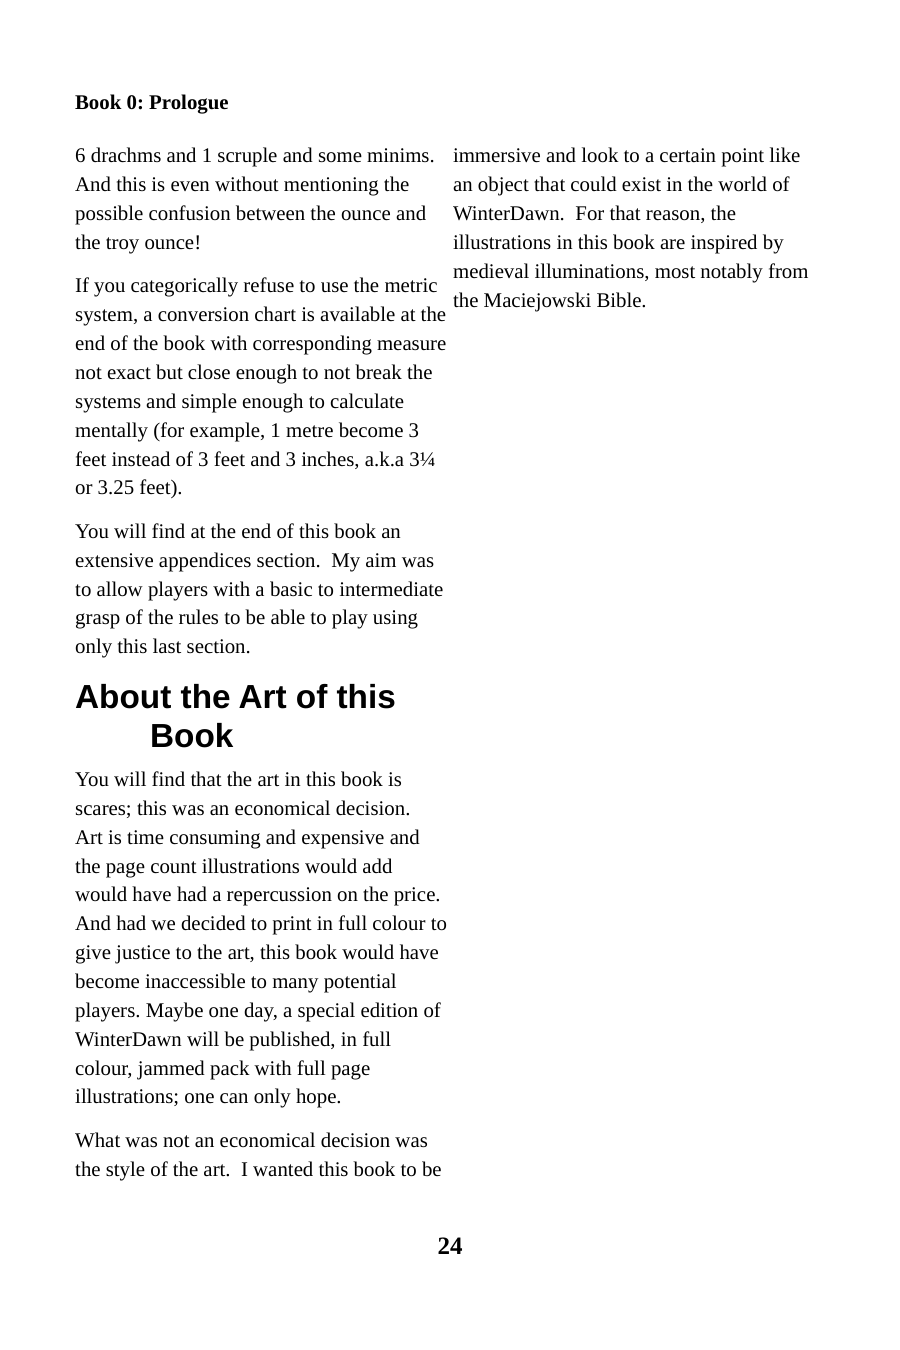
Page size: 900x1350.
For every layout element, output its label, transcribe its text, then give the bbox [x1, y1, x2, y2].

text If you categorically refuse to use the metric system, a conversion chart is available at the end of the book with corresponding measure not exact but close enough to not break the systems and simple enough to calculate mentally (for example, 1 metre become 3 feet instead of 3 feet and 3 inches, a.k.a 3¼ or 3.25 feet). [75, 273, 447, 499]
subtitle About the Art of this Book [75, 678, 447, 754]
text You will find at the end of this book an extensive appendices section. My aim was to allow players with a basic to intermediate grasp of the rules to be able to play using only this last section. [75, 519, 447, 658]
text 6 drachms and 1 scruple and some minims. And this is even without mentioning the possible confusion between the ounce and the troy ounce! [75, 143, 447, 254]
text You will find that the art in this book is scares; this was an economical decision. Art is time consuming and expensive and the page count illustrations would add would have had a repercussion on the price. And had we decided to print in full colour to give justice to the art, this book would have become inaccessible to many potential players. Maybe one day, a special edition of WinterDawn will be published, in full colour, jammed pack with full page illustrations; one can only hope. [75, 767, 447, 1108]
text immersive and look to a certain point like an object that could exist in the world of WinterDawn. For that reason, the illustrations in this book are inspired by medieval illuminations, most notably from the Maciejowski Bible. [453, 143, 825, 312]
text What was not an economical decision was the style of the art. I wanted this book to be [75, 1128, 447, 1181]
